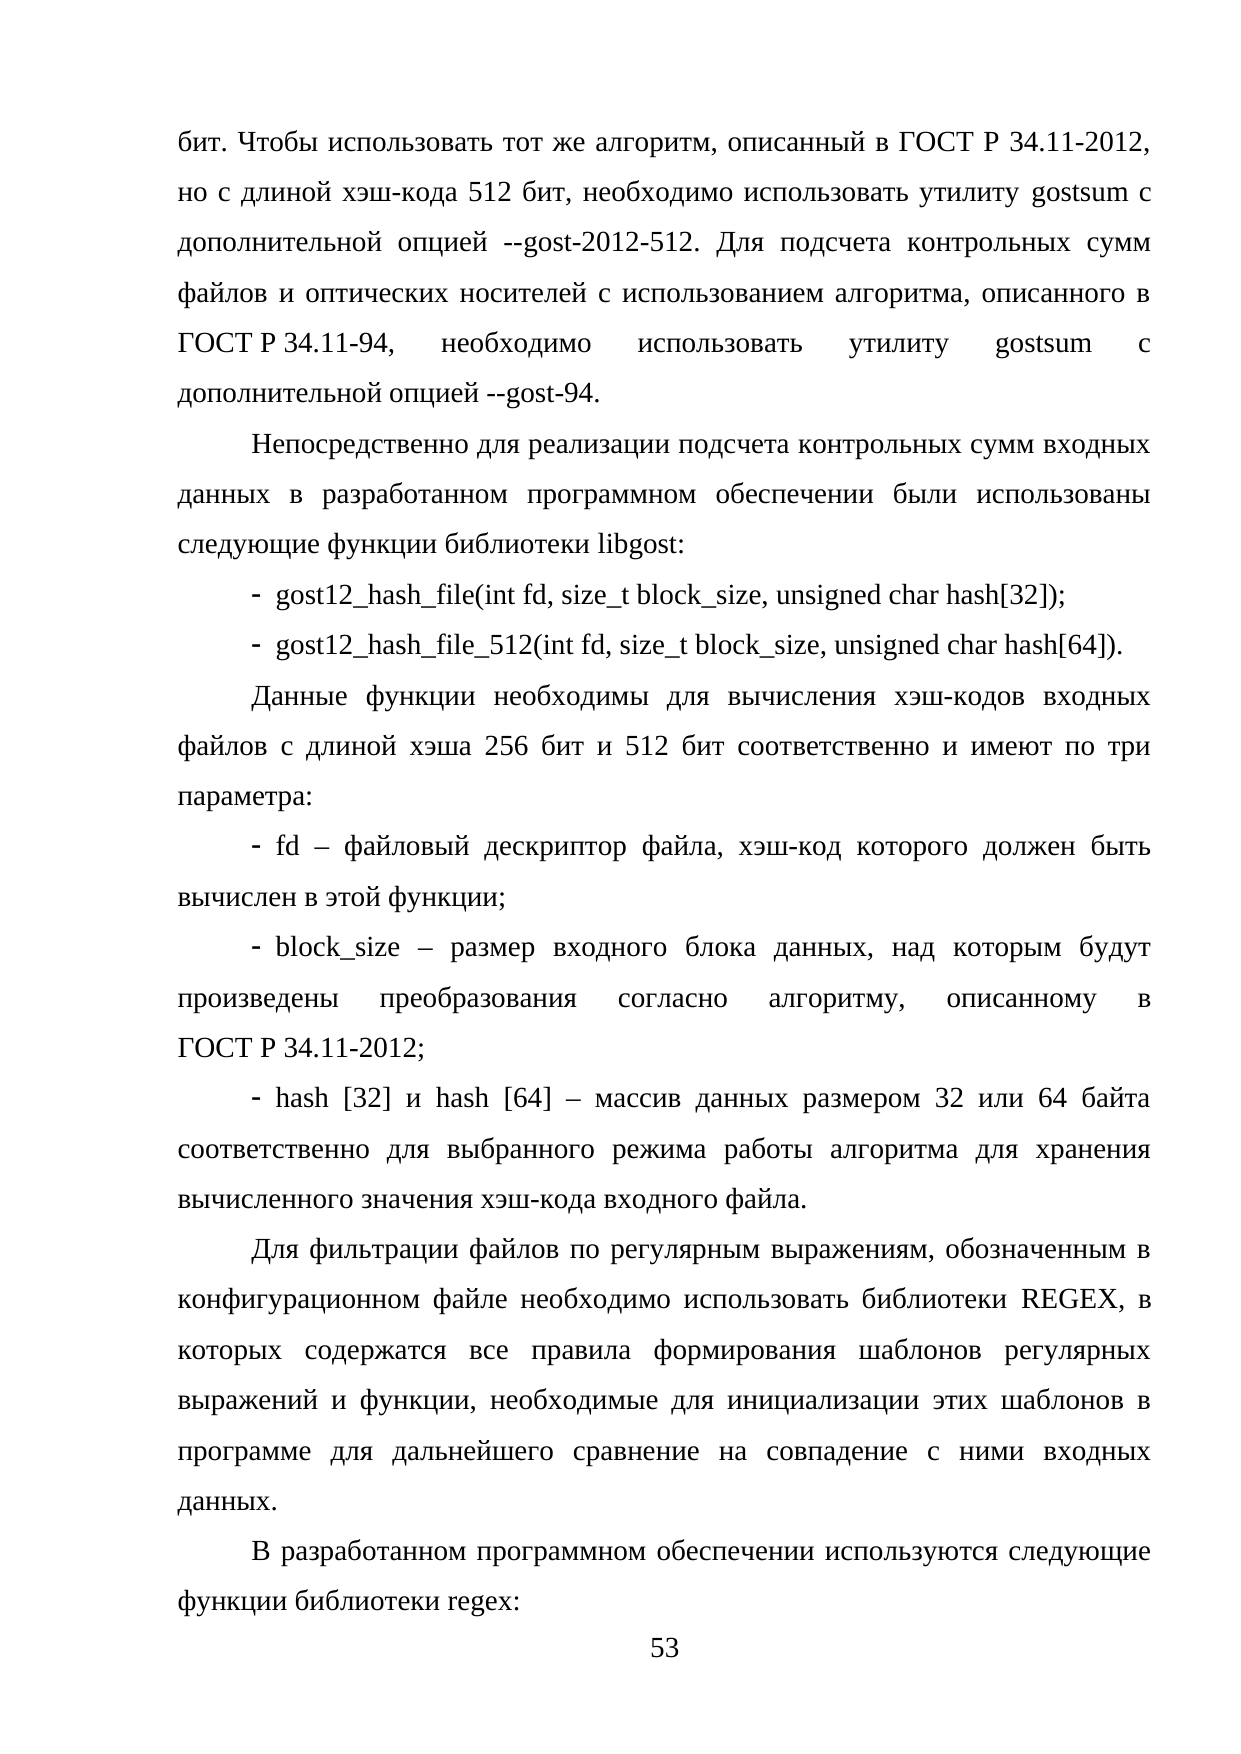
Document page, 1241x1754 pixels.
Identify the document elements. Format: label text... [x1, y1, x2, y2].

list hash [32] и hash [64] – массив данных размером 32 или 64 байта соответственно для выбранного режима работы алгоритма для хранения вычисленного значения хэш-кода входного файла. [177, 1080, 1152, 1214]
list fd – файловый дескриптор файла, хэш-код которого должен быть вычислен в этой функции; [177, 828, 1152, 912]
text Данные функции необходимы для вычисления хэш-кодов входных файлов с длиной хэша 256 бит и 512 бит соответственно и имеют по три параметра: [177, 678, 1152, 812]
list block_size – размер входного блока данных, над которым будут произведены преобразования согласно алгоритму, описанному в ГОСТ Р 34.11-2012; [177, 929, 1152, 1063]
text Для фильтрации файлов по регулярным выражениям, обозначенным в конфигурационном файле необходимо использовать библиотеки REGEX, в которых содержатся все правила формирования шаблонов регулярных выражений и функции, необходимые для инициализации этих шаблонов в программе для дальнейшего сравнение на совпадение с ними входных данных. [177, 1231, 1152, 1516]
text бит. Чтобы использовать тот же алгоритм, описанный в ГОСТ Р 34.11-2012, но с длиной хэш-кода 512 бит, необходимо использовать утилиту gostsum с дополнительной опцией --gost-2012-512. Для подсчета контрольных сумм файлов и оптических носителей с использованием алгоритма, описанного в ГОСТ Р 34.11-94, необходимо использовать утилиту gostsum c дополнительной опцией --gost-94. [177, 124, 1152, 409]
list gost12_hash_file_512(int fd, size_t block_size, unsigned char hash[64]). [177, 627, 1152, 661]
list gost12_hash_file(int fd, size_t block_size, unsigned char hash[32]); [177, 577, 1152, 610]
text Непосредственно для реализации подсчета контрольных сумм входных данных в разработанном программном обеспечении были использованы следующие функции библиотеки libgost: [177, 426, 1152, 560]
text В разработанном программном обеспечении используются следующие функции библиотеки regex: [177, 1533, 1152, 1617]
